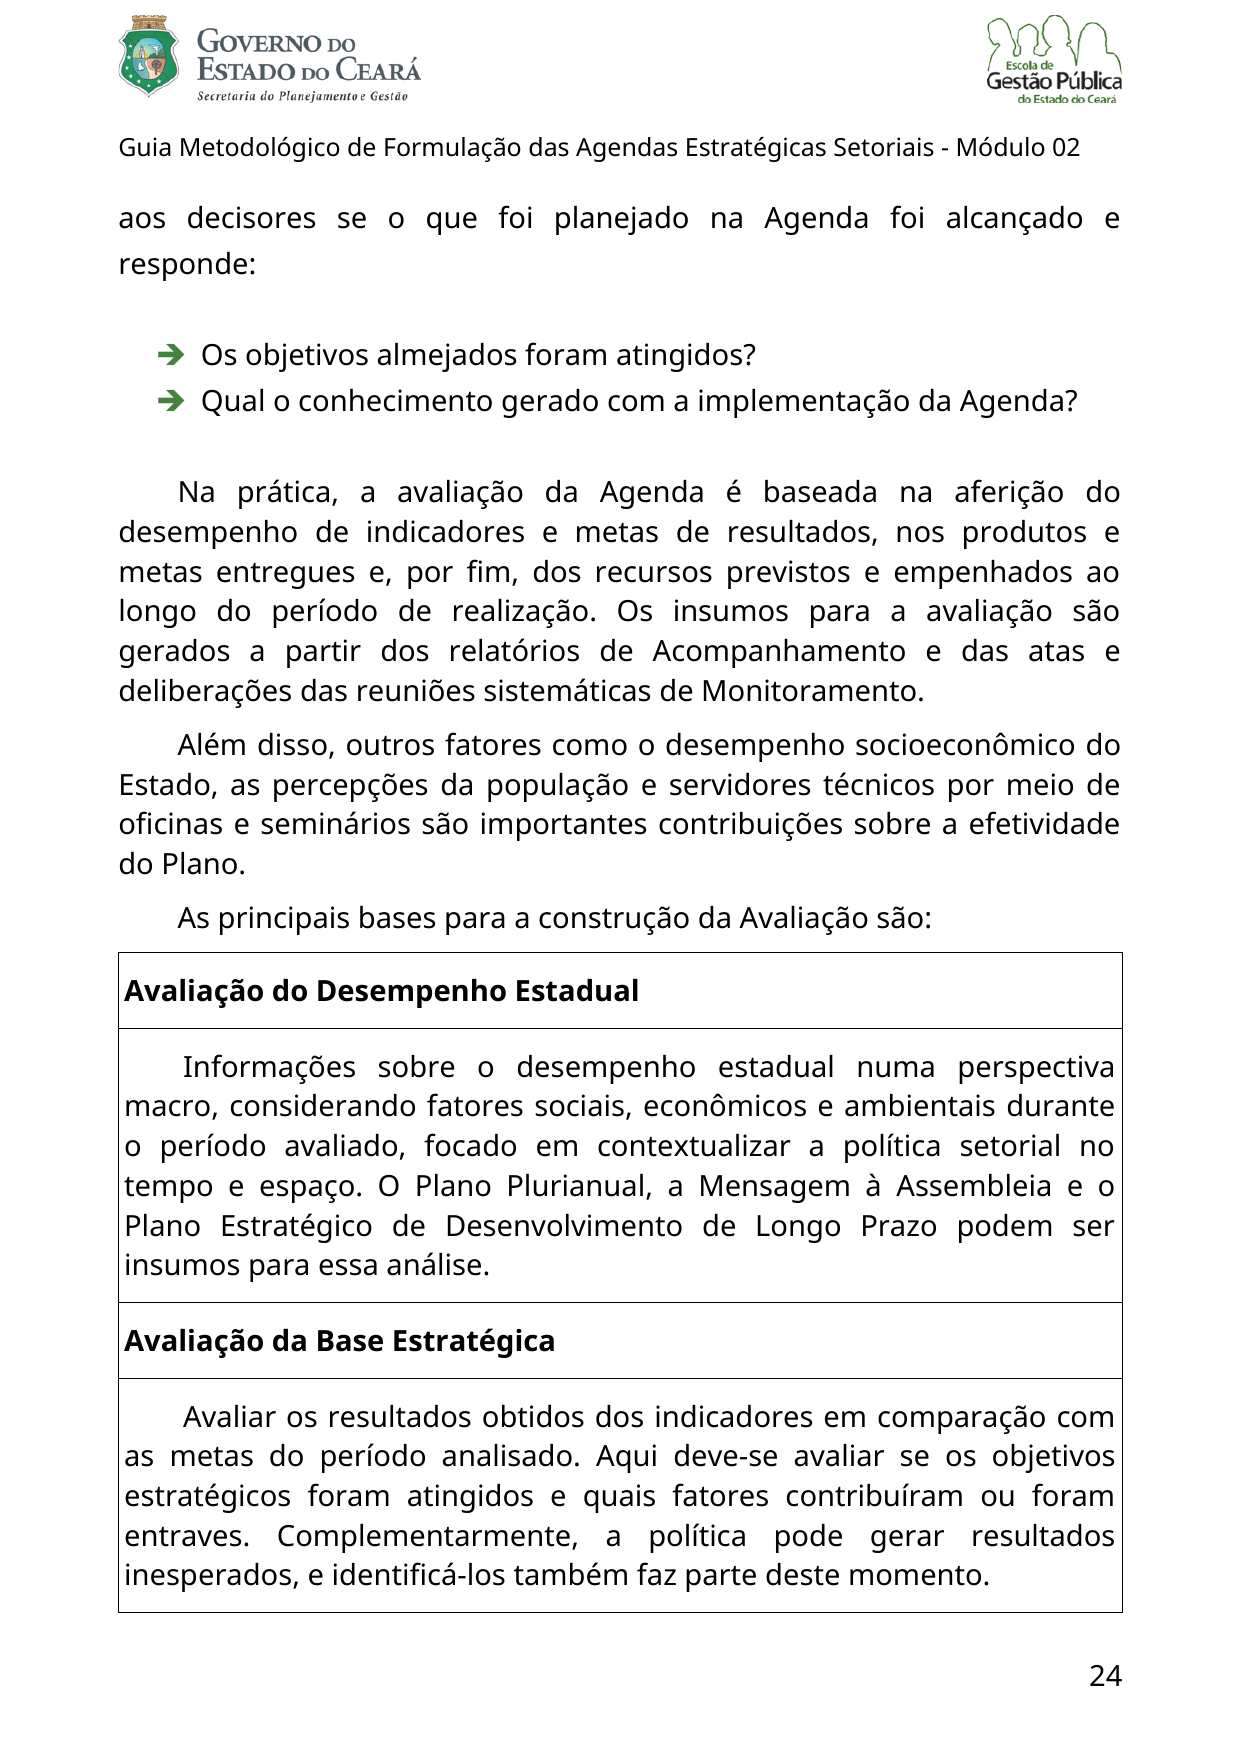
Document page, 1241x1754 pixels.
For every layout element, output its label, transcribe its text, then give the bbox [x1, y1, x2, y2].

table_cell Avaliação da Base Estratégica [119, 1303, 1122, 1377]
text As principais bases para a construção da Avaliação são: [118, 897, 1122, 937]
table_cell Avaliar os resultados obtidos dos indicadores em comparação com as metas do período analisado. Aqui deve-se avaliar se os objetivos estratégicos foram atingidos e quais fatores contribuíram ou foram entraves. Complementarmente, a política pode gerar resultados inesperados, e identificá-los também faz parte deste momento. [119, 1379, 1122, 1612]
table_header Avaliação do Desempenho Estadual [119, 953, 1122, 1027]
list Qual o conhecimento gerado com a implementação da Agenda? [156, 380, 1122, 420]
text Na prática, a avaliação da Agenda é baseada na aferição do desempenho de indicadores e metas de resultados, nos produtos e metas entregues e, por fim, dos recursos previstos e empenhados ao longo do período de realização. Os insumos para a avaliação são gerados a partir dos relatórios de Acompanhamento e das atas e deliberações das reuniões sistemáticas de Monitoramento. [118, 471, 1122, 709]
table_cell Informações sobre o desempenho estadual numa perspectiva macro, considerando fatores sociais, econômicos e ambientais durante o período avaliado, focado em contextualizar a política setorial no tempo e espaço. O Plano Plurianual, a Mensagem à Assembleia e o Plano Estratégico de Desenvolvimento de Longo Prazo podem ser insumos para essa análise. [119, 1029, 1122, 1302]
list Os objetivos almejados foram atingidos? [156, 334, 1122, 374]
picture [118, 15, 1122, 103]
text aos decisores se o que foi planejado na Agenda foi alcançado e responde: [118, 198, 1122, 283]
text Além disso, outros fatores como o desempenho socioeconômico do Estado, as percepções da população e servidores técnicos por meio de oficinas e seminários são importantes contribuições sobre a efetividade do Plano. [118, 724, 1122, 883]
